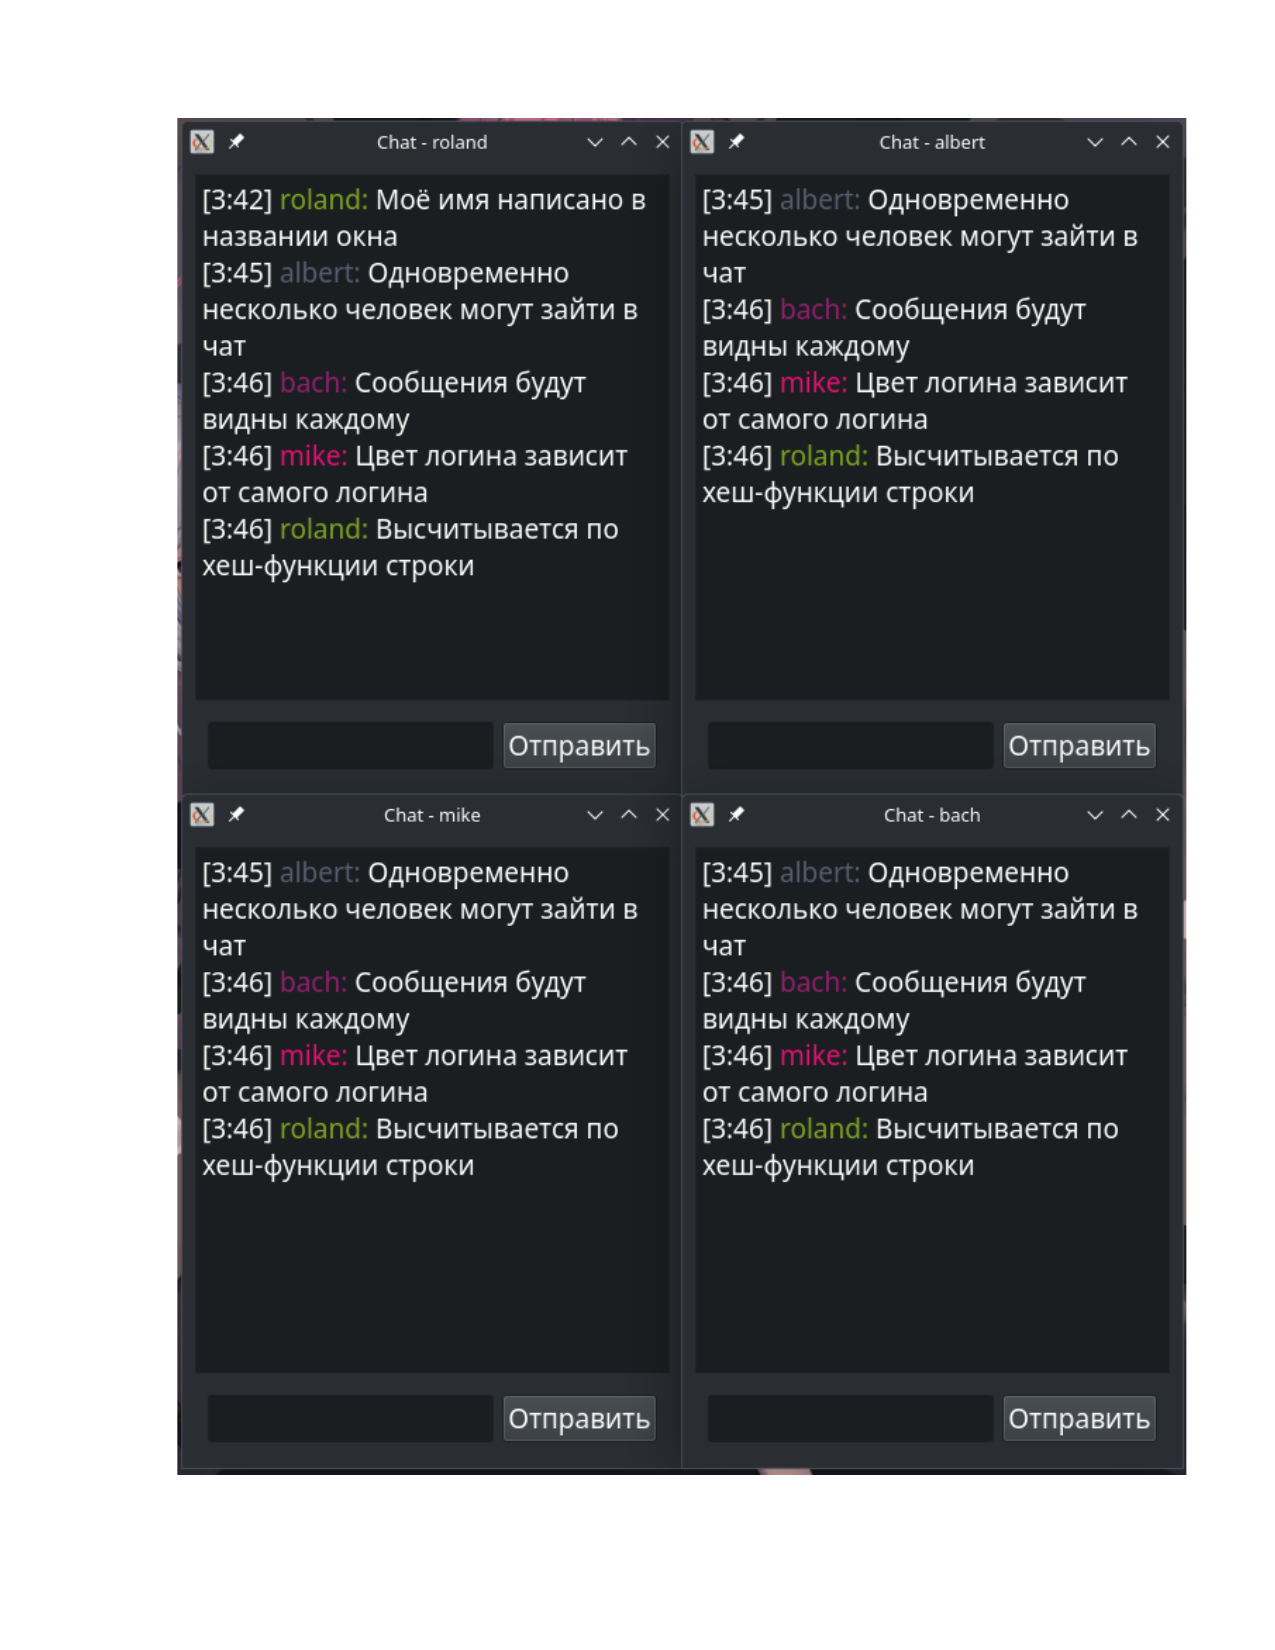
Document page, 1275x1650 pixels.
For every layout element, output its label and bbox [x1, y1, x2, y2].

picture [177, 118, 1187, 1475]
